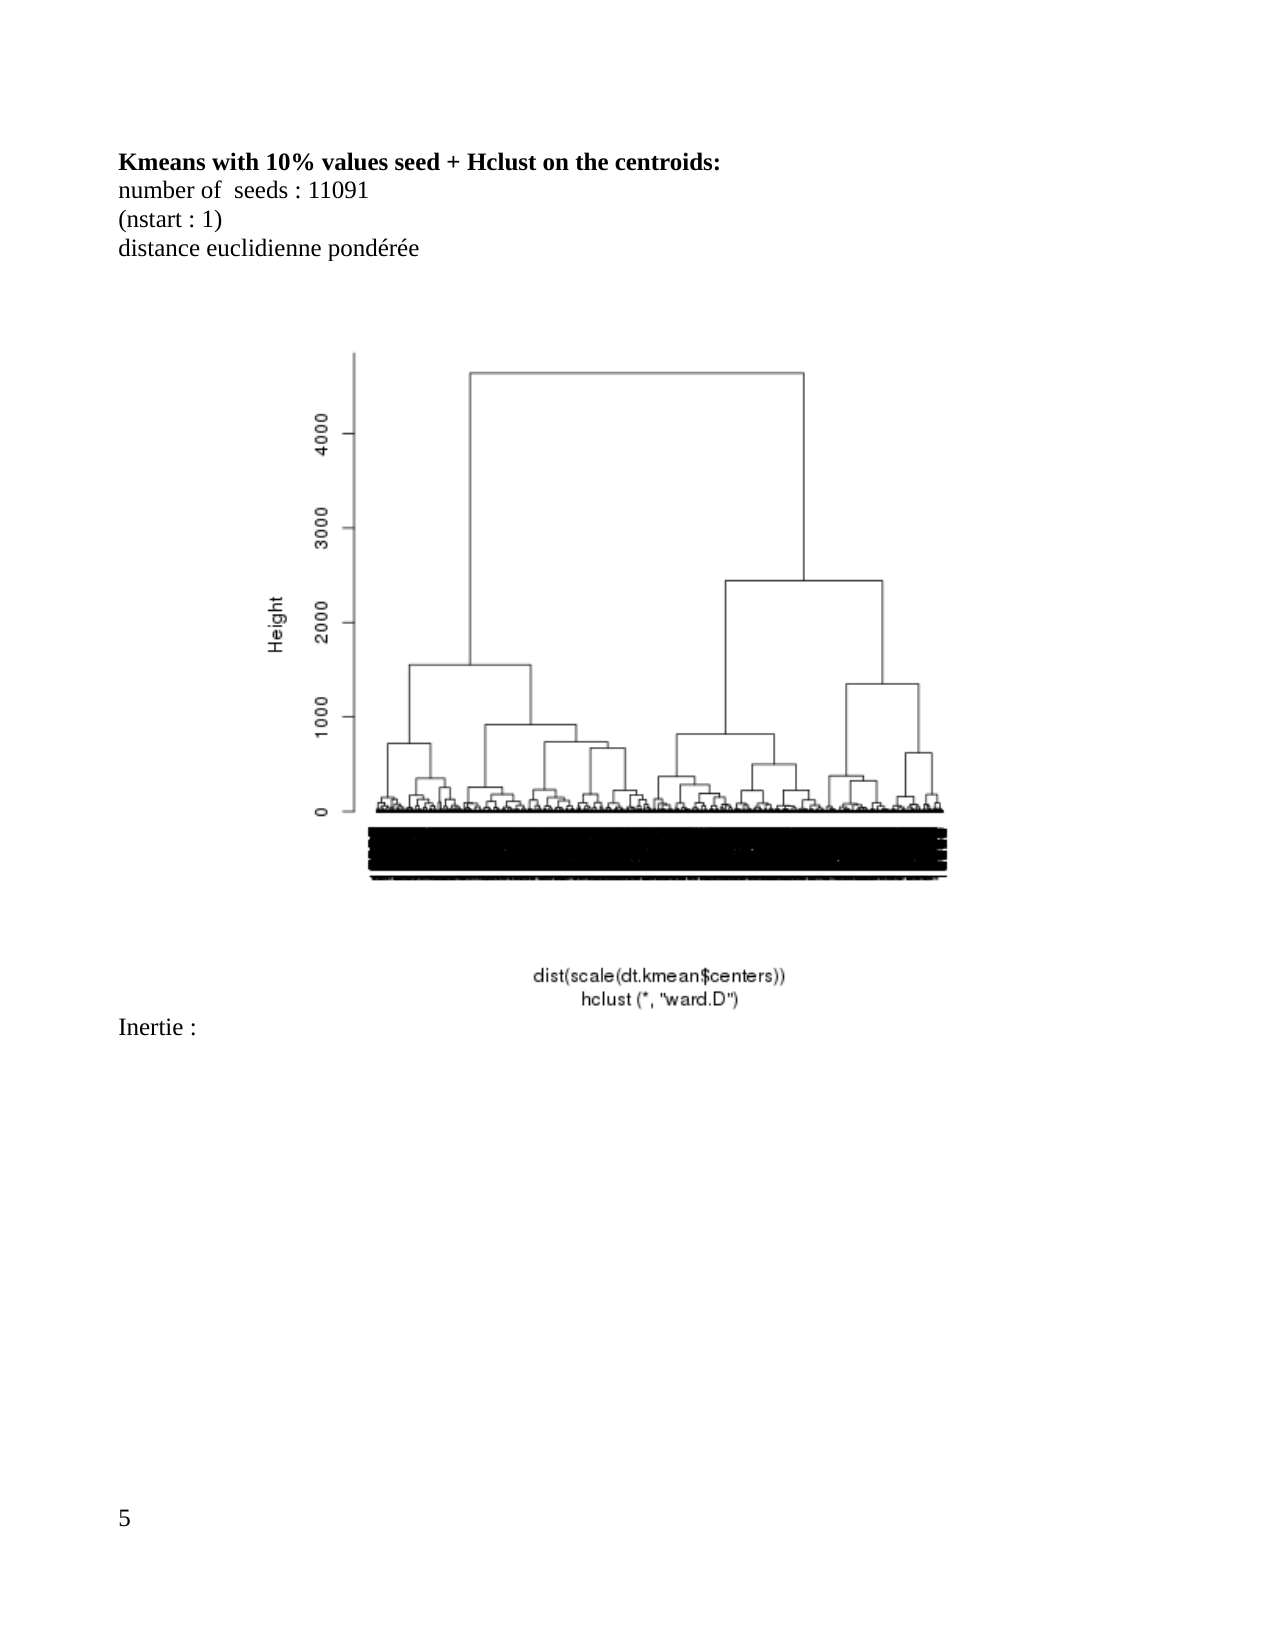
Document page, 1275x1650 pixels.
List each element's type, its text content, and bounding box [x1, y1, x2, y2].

picture [262, 261, 1013, 1012]
text (nstart : 1) [118, 204, 1157, 233]
text Kmeans with 10% values seed + Hclust on the centroids: [118, 147, 1157, 176]
text distance euclidienne pondérée [118, 233, 1157, 262]
text Inertie : [118, 262, 1157, 1041]
text number of seeds : 11091 [118, 176, 1157, 204]
